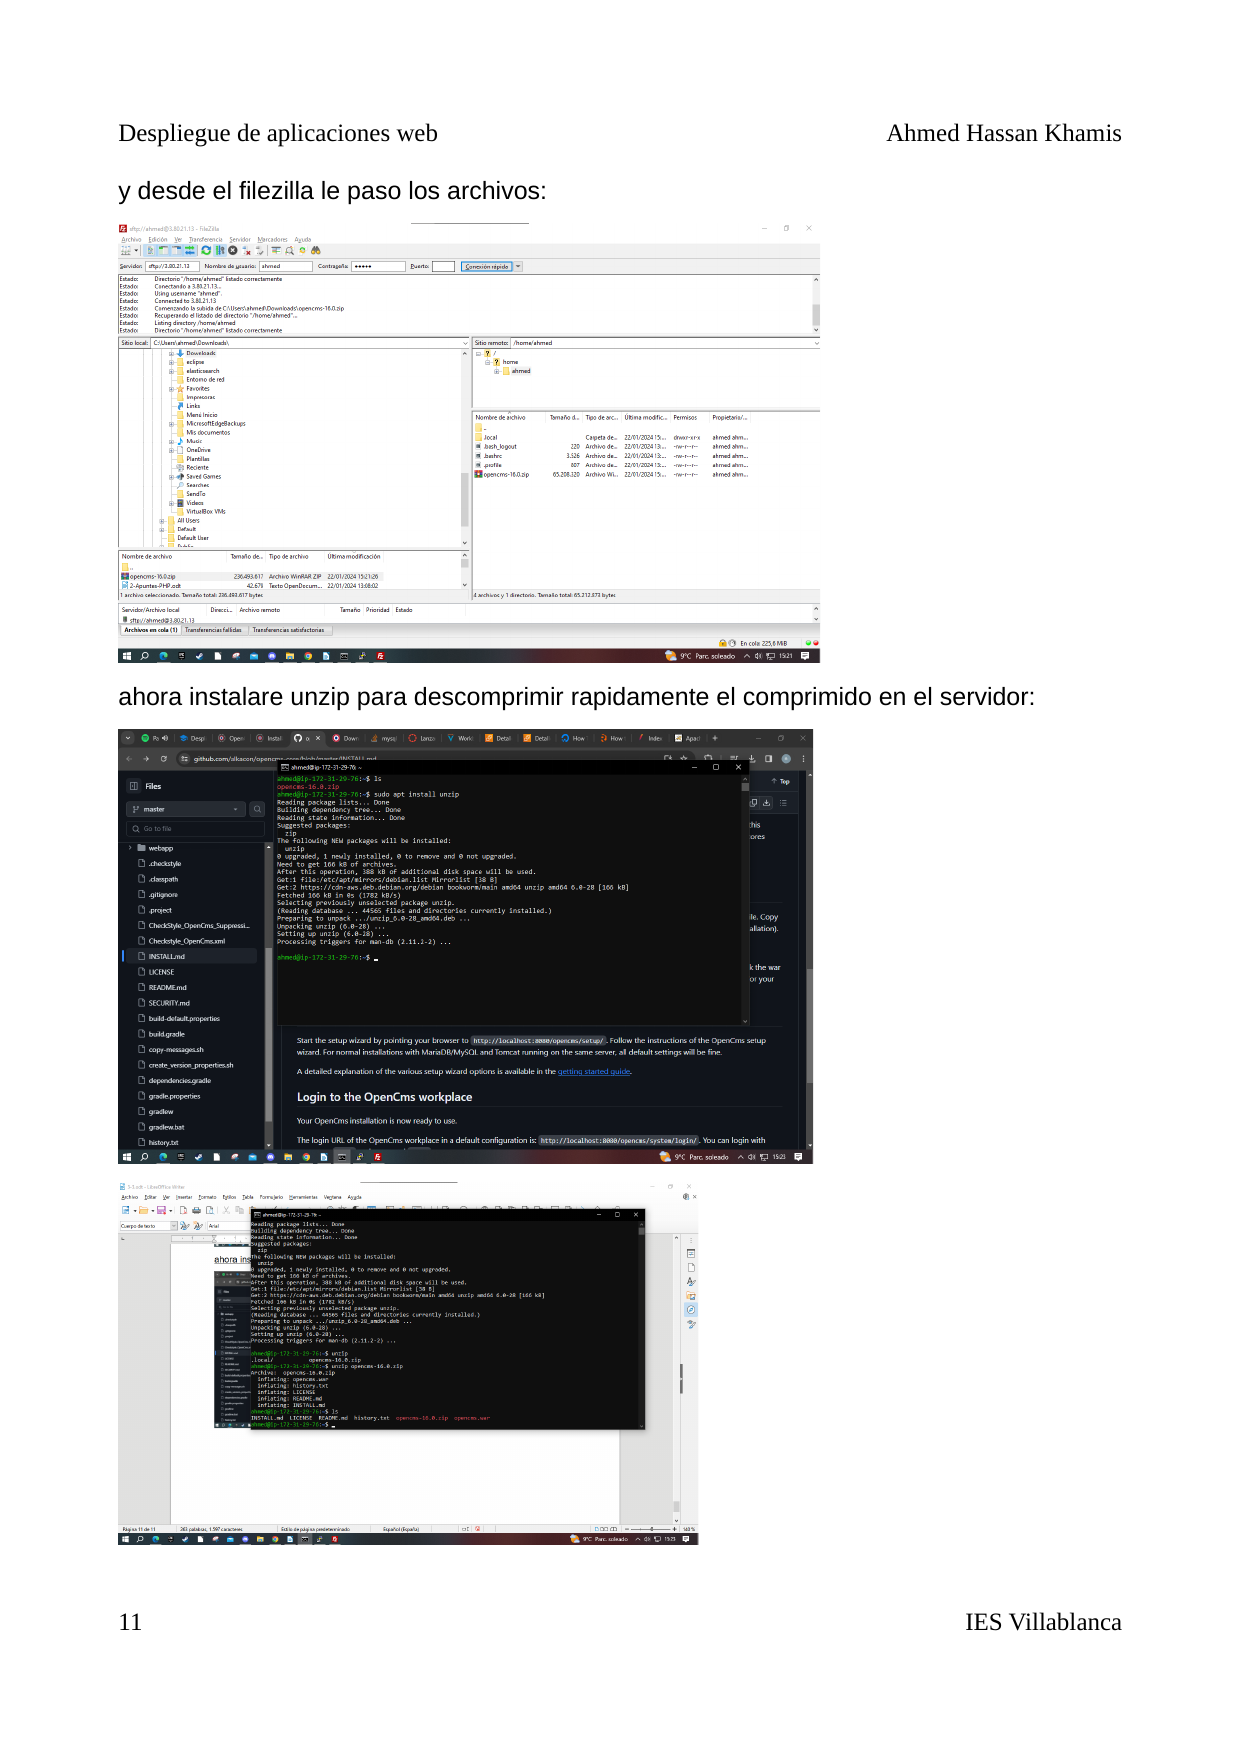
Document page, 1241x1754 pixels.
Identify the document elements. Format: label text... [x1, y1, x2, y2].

text ahora instalare unzip para descomprimir rapidamente el comprimido en el servidor: [118, 681, 1122, 710]
picture [118, 729, 814, 1164]
picture [118, 223, 820, 663]
text y desde el filezilla le paso los archivos: [118, 176, 1122, 205]
picture [118, 1182, 699, 1545]
